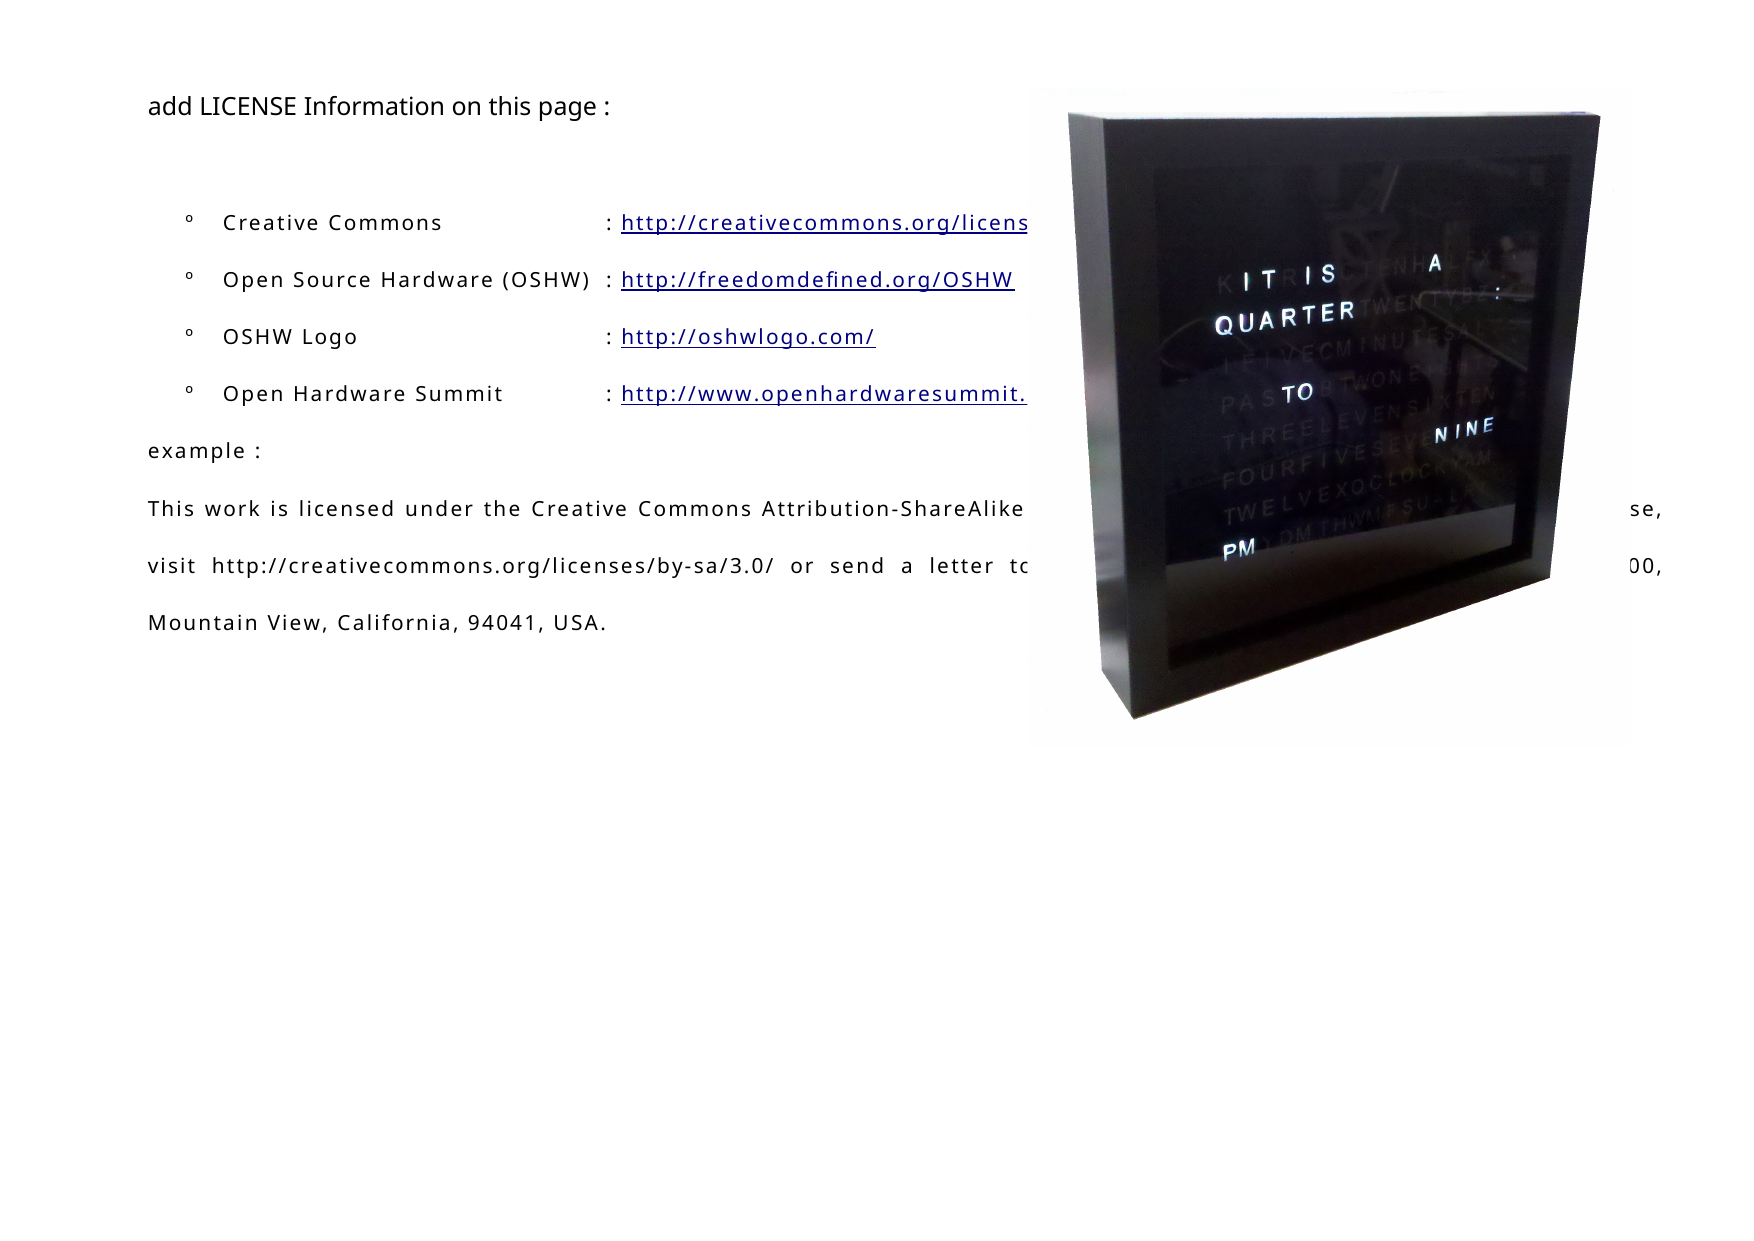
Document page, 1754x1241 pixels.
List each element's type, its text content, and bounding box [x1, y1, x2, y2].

text [1631, 88, 1665, 122]
text [1631, 436, 1665, 465]
text This work is licensed under the Creative Commons Attribution-ShareAlike 3.0 Unported License. To view a copy of this license, visit http://creativecommons.org/licenses/by-sa/3.0/ or send a letter to Creative Commons, 444 Castro Street, Suite 900, Mountain View, California, 94041, USA. [148, 493, 1027, 636]
text add LICENSE Information on this page : [148, 88, 1027, 122]
list Open Hardware Summit : http://www.openhardwaresummit.org/ [185, 379, 1027, 408]
list OSHW Logo : http://oshwlogo.com/ [185, 322, 1027, 351]
list [1631, 322, 1665, 351]
picture [1027, 88, 1631, 746]
list Creative Commons : http://creativecommons.org/licenses/ [185, 208, 1027, 237]
list Open Source Hardware (OSHW) : http://freedomdefined.org/OSHW [185, 265, 1027, 294]
text example : [148, 436, 1027, 465]
